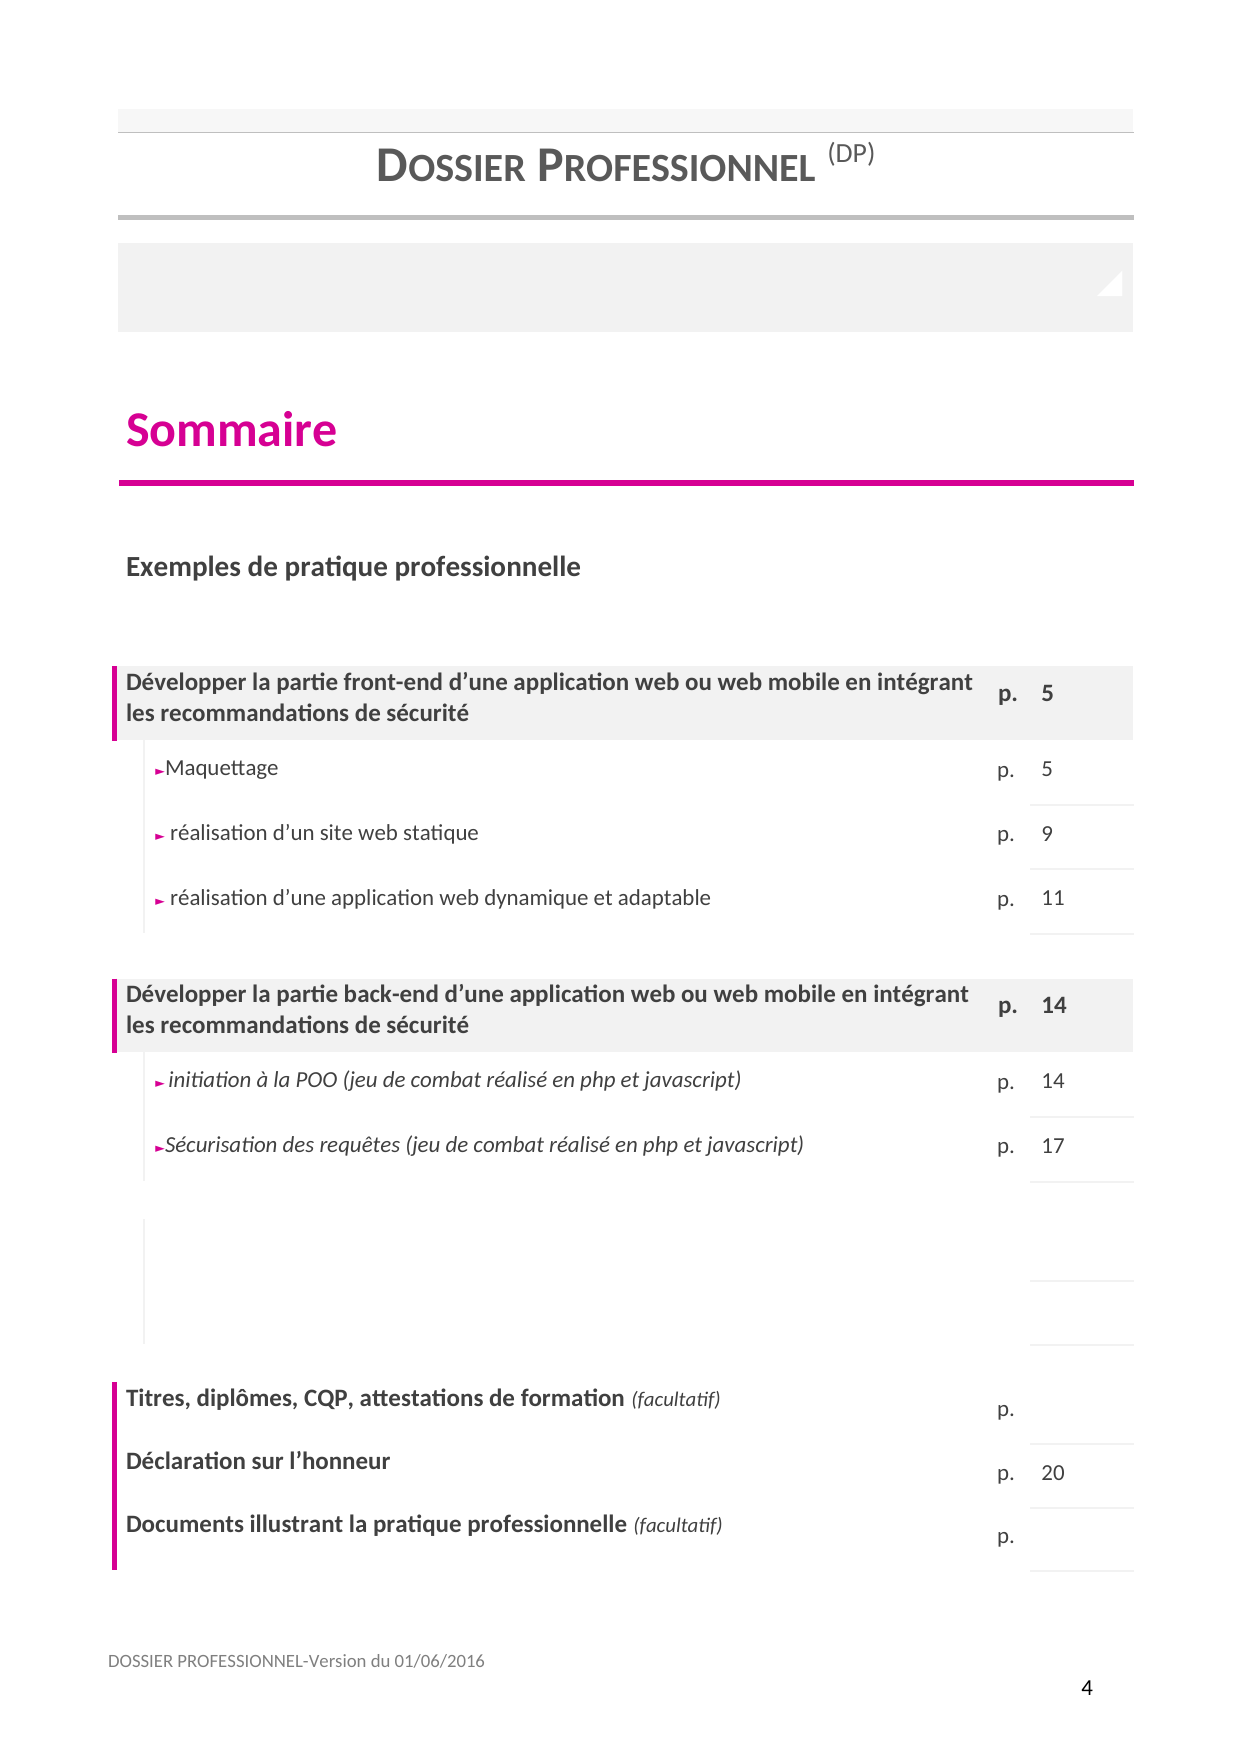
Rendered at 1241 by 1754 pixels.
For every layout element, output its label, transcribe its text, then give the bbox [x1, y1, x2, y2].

table_cell [145, 1280, 986, 1343]
table_cell [1030, 1183, 1133, 1219]
table_cell [1030, 1282, 1133, 1343]
table_cell p. [986, 1116, 1030, 1181]
table_cell [1030, 1346, 1133, 1382]
table_cell [1030, 1219, 1133, 1280]
table_cell p. [986, 740, 1030, 803]
table_cell [986, 1181, 1030, 1219]
table_header Sommaire [115, 398, 1133, 480]
table_cell p. [986, 868, 1030, 933]
table_cell p. [986, 804, 1030, 868]
table_cell Développer la partie back-end d’une application web ou web mobile en intégrant les recommandations de sécurité [117, 979, 986, 1052]
table_cell [986, 1344, 1030, 1382]
table_cell 17 [1030, 1118, 1133, 1181]
table_cell [115, 1280, 143, 1343]
table_cell [986, 933, 1030, 978]
table_cell [115, 1219, 143, 1280]
table_cell 5 [1030, 666, 1133, 740]
table_cell [145, 1219, 986, 1280]
table_cell [115, 1344, 144, 1382]
table_cell [115, 1181, 144, 1219]
table_cell [1030, 935, 1133, 978]
table_cell [986, 1280, 1030, 1343]
table_cell [115, 868, 143, 933]
table_cell [1030, 1382, 1133, 1443]
table_cell ► initiation à la POO (jeu de combat réalisé en php et javascript) p. [145, 1052, 986, 1116]
table_cell Développer la partie front-end d’une application web ou web mobile en intégrant les recommandations de sécurité [117, 666, 986, 740]
table_cell p. [986, 979, 1030, 1052]
table_cell p. [986, 1052, 1030, 1116]
table_cell [115, 1116, 143, 1181]
table_cell 14 [1030, 979, 1133, 1052]
table_cell p. [986, 1443, 1030, 1507]
table_cell 11 [1030, 870, 1133, 933]
table_cell [1030, 1509, 1133, 1570]
table_cell Documents illustrant la pratique professionnelle (facultatif) [117, 1507, 986, 1570]
table_cell [115, 933, 144, 978]
table_cell [144, 933, 986, 978]
table_cell [115, 741, 143, 803]
table_cell 5 [1030, 740, 1133, 803]
table_cell ► réalisation d’une application web dynamique et adaptable p [145, 868, 986, 933]
table_cell p. [986, 666, 1030, 740]
table_cell 20 [1030, 1445, 1133, 1507]
table_cell ► réalisation d’un site web statique p. [145, 804, 986, 868]
table_cell Exemples de pratique professionnelle [115, 480, 1133, 666]
table_cell p. [986, 1382, 1030, 1443]
table_cell 9 [1030, 806, 1133, 868]
table_cell [115, 1053, 143, 1116]
table_cell ►Sécurisation des requêtes (jeu de combat réalisé en php et javascript) p. [145, 1116, 986, 1181]
table_cell p. [986, 1507, 1030, 1570]
table_cell 14 [1030, 1052, 1133, 1116]
table_cell [115, 804, 143, 868]
table_cell [144, 1181, 986, 1219]
table_cell [986, 1219, 1030, 1280]
table_cell [144, 1344, 986, 1382]
table_cell ►Maquettage p. [145, 740, 986, 803]
table_cell Titres, diplômes, CQP, attestations de formation (facultatif) [117, 1382, 986, 1443]
table_cell Déclaration sur l’honneur [117, 1443, 986, 1507]
